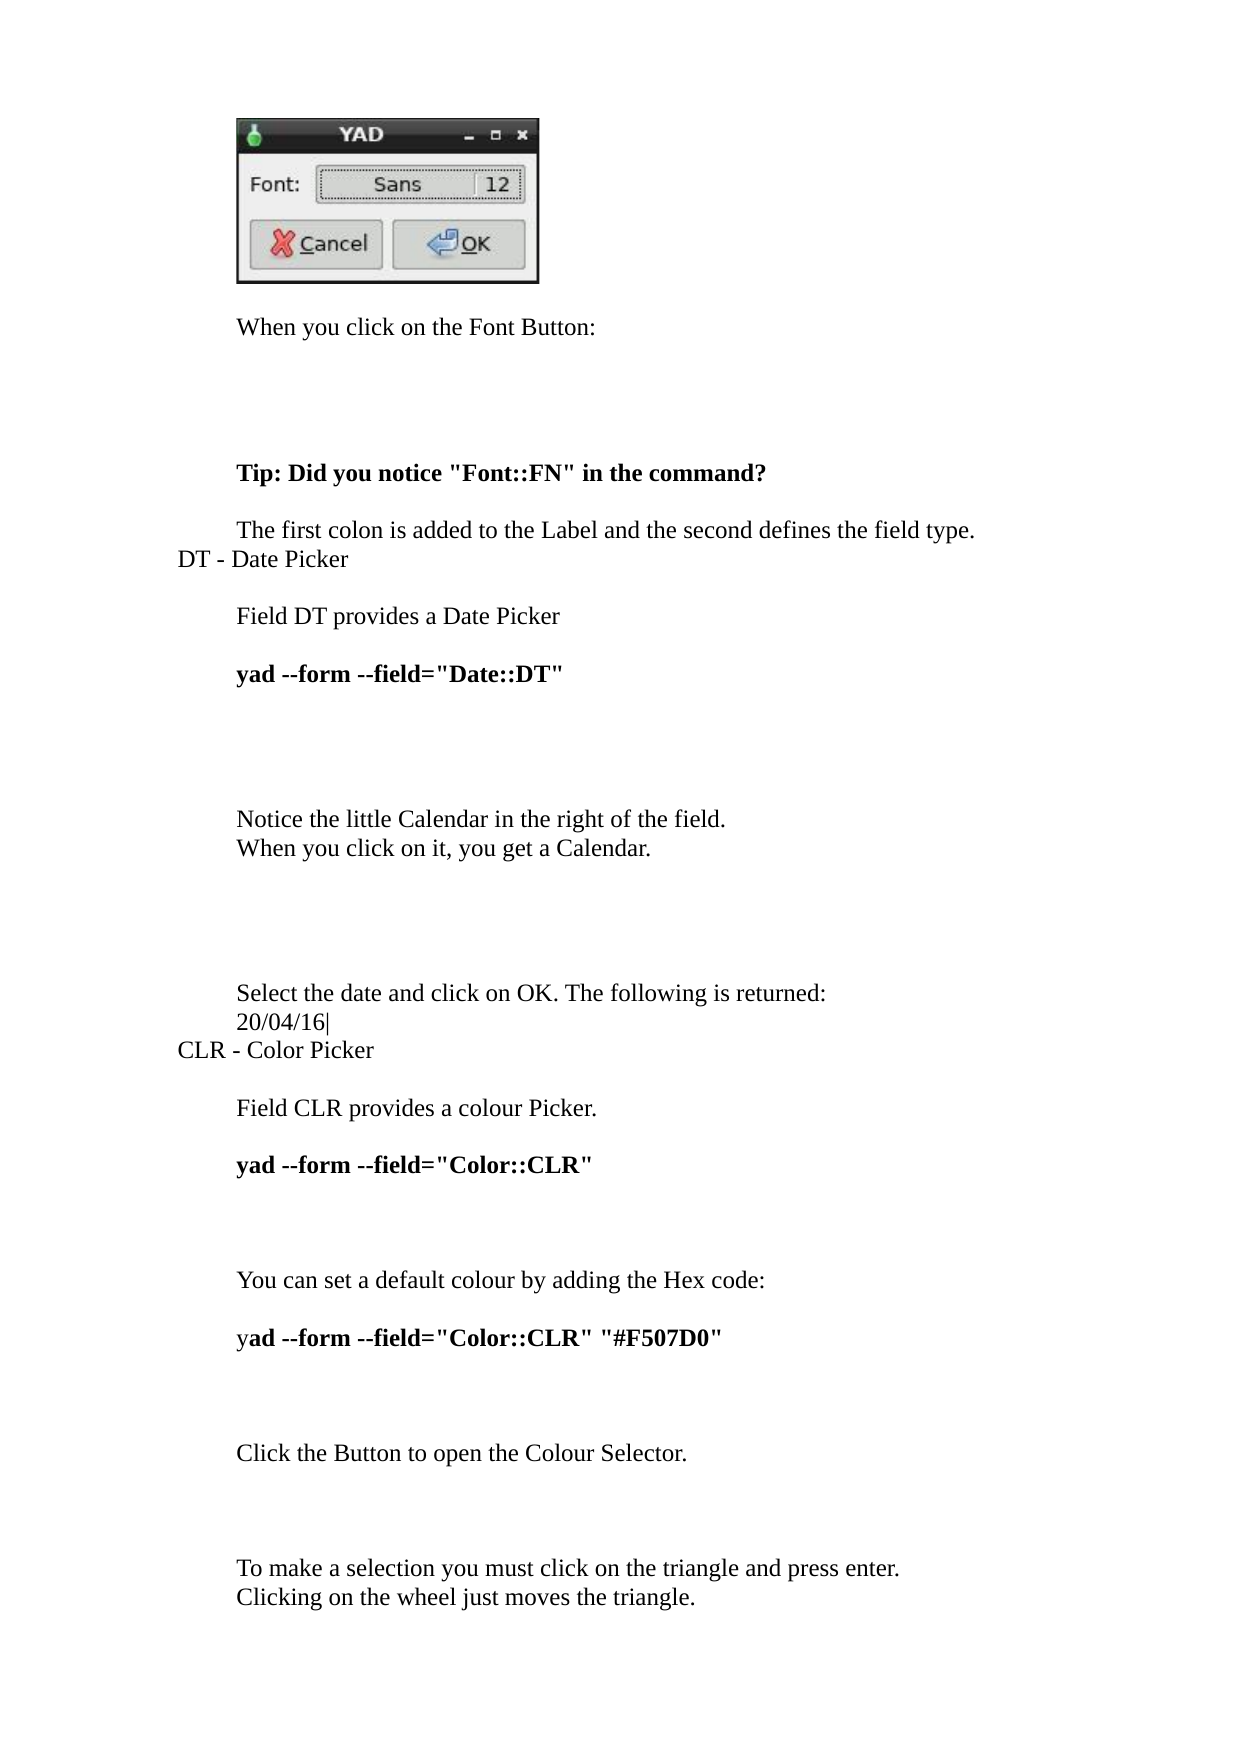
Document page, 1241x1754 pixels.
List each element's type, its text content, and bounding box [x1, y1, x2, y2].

subtitle DT - Date Picker [177, 544, 1122, 573]
list When you click on the Font Button: Tip: Did you notice "Font::FN" in the command? The first colon is added to the Label and the second defines the field type. [236, 118, 1122, 544]
picture [236, 118, 540, 284]
list Field CLR provides a colour Picker. yad --form --field="Color::CLR" You can set a default colour by adding the Hex code: yad --form --field="Color::CLR" "#F507D0" Click the Button to open the Colour Selector. To make a selection you must click on the triangle and press enter. Clicking on the wheel just moves the triangle. [236, 1064, 1122, 1611]
list Field DT provides a Date Picker yad --form --field="Date::DT" Notice the little Calendar in the right of the field. When you click on it, you get a Calendar. Select the date and click on OK. The following is returned: 20/04/16| [236, 573, 1122, 1036]
subtitle CLR - Color Picker [177, 1036, 1122, 1064]
